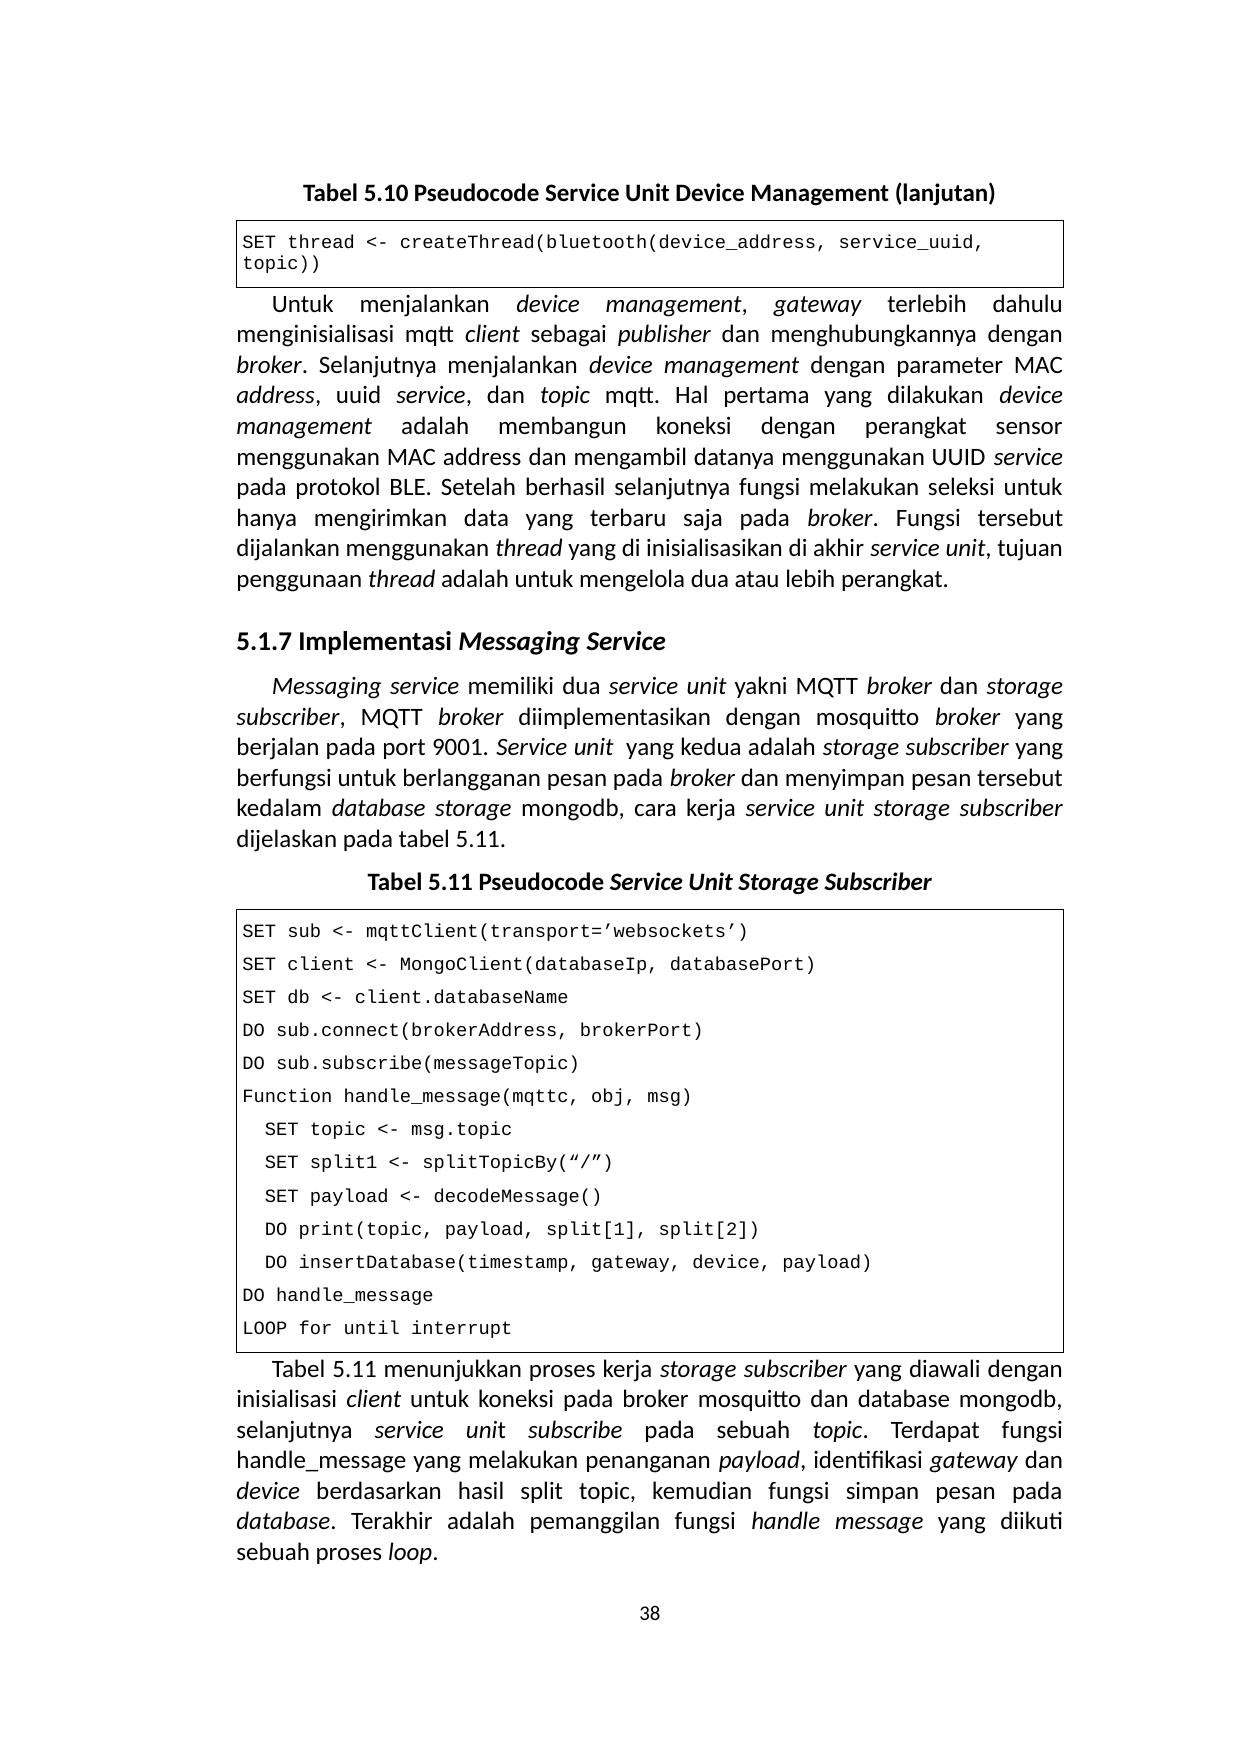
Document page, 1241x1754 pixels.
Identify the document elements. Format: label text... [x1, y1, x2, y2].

text Tabel ‎5.11 Pseudocode Service Unit Storage Subscriber [236, 866, 1063, 896]
text Tabel ‎5.10 Pseudocode Service Unit Device Management (lanjutan) [236, 177, 1063, 208]
text Tabel 5.11 menunjukkan proses kerja storage subscriber yang diawali dengan inisialisasi client untuk koneksi pada broker mosquitto dan database mongodb, selanjutnya service unit subscribe pada sebuah topic. Terdapat fungsi handle_message yang melakukan penanganan payload, identifikasi gateway dan device berdasarkan hasil split topic, kemudian fungsi simpan pesan pada database. Terakhir adalah pemanggilan fungsi handle message yang diikuti sebuah proses loop. [236, 1353, 1063, 1567]
table_header SET sub <- mqttClient(transport=’websockets’) SET client <- MongoClient(databaseIp, databasePort) SET db <- client.databaseName DO sub.connect(brokerAddress, brokerPort) DO sub.subscribe(messageTopic) Function handle_message(mqttc, obj, msg) SET topic <- msg.topic SET split1 <- splitTopicBy(“/”) SET payload <- decodeMessage() DO print(topic, payload, split[1], split[2]) DO insertDatabase(timestamp, gateway, device, payload) DO handle_message LOOP for until interrupt [237, 910, 1063, 1352]
text Messaging service memiliki dua service unit yakni MQTT broker dan storage subscriber, MQTT broker diimplementasikan dengan mosquitto broker yang berjalan pada port 9001. Service unit yang kedua adalah storage subscriber yang berfungsi untuk berlangganan pesan pada broker dan menyimpan pesan tersebut kedalam database storage mongodb, cara kerja service unit storage subscriber dijelaskan pada tabel 5.11. [236, 670, 1063, 853]
subtitle Implementasi Messaging Service [236, 624, 1063, 658]
text Untuk menjalankan device management, gateway terlebih dahulu menginisialisasi mqtt client sebagai publisher dan menghubungkannya dengan broker. Selanjutnya menjalankan device management dengan parameter MAC address, uuid service, dan topic mqtt. Hal pertama yang dilakukan device management adalah membangun koneksi dengan perangkat sensor menggunakan MAC address dan mengambil datanya menggunakan UUID service pada protokol BLE. Setelah berhasil selanjutnya fungsi melakukan seleksi untuk hanya mengirimkan data yang terbaru saja pada broker. Fungsi tersebut dijalankan menggunakan thread yang di inisialisasikan di akhir service unit, tujuan penggunaan thread adalah untuk mengelola dua atau lebih perangkat. [236, 288, 1063, 593]
table_header SET thread <- createThread(bluetooth(device_address, service_uuid, topic)) [237, 221, 1063, 287]
